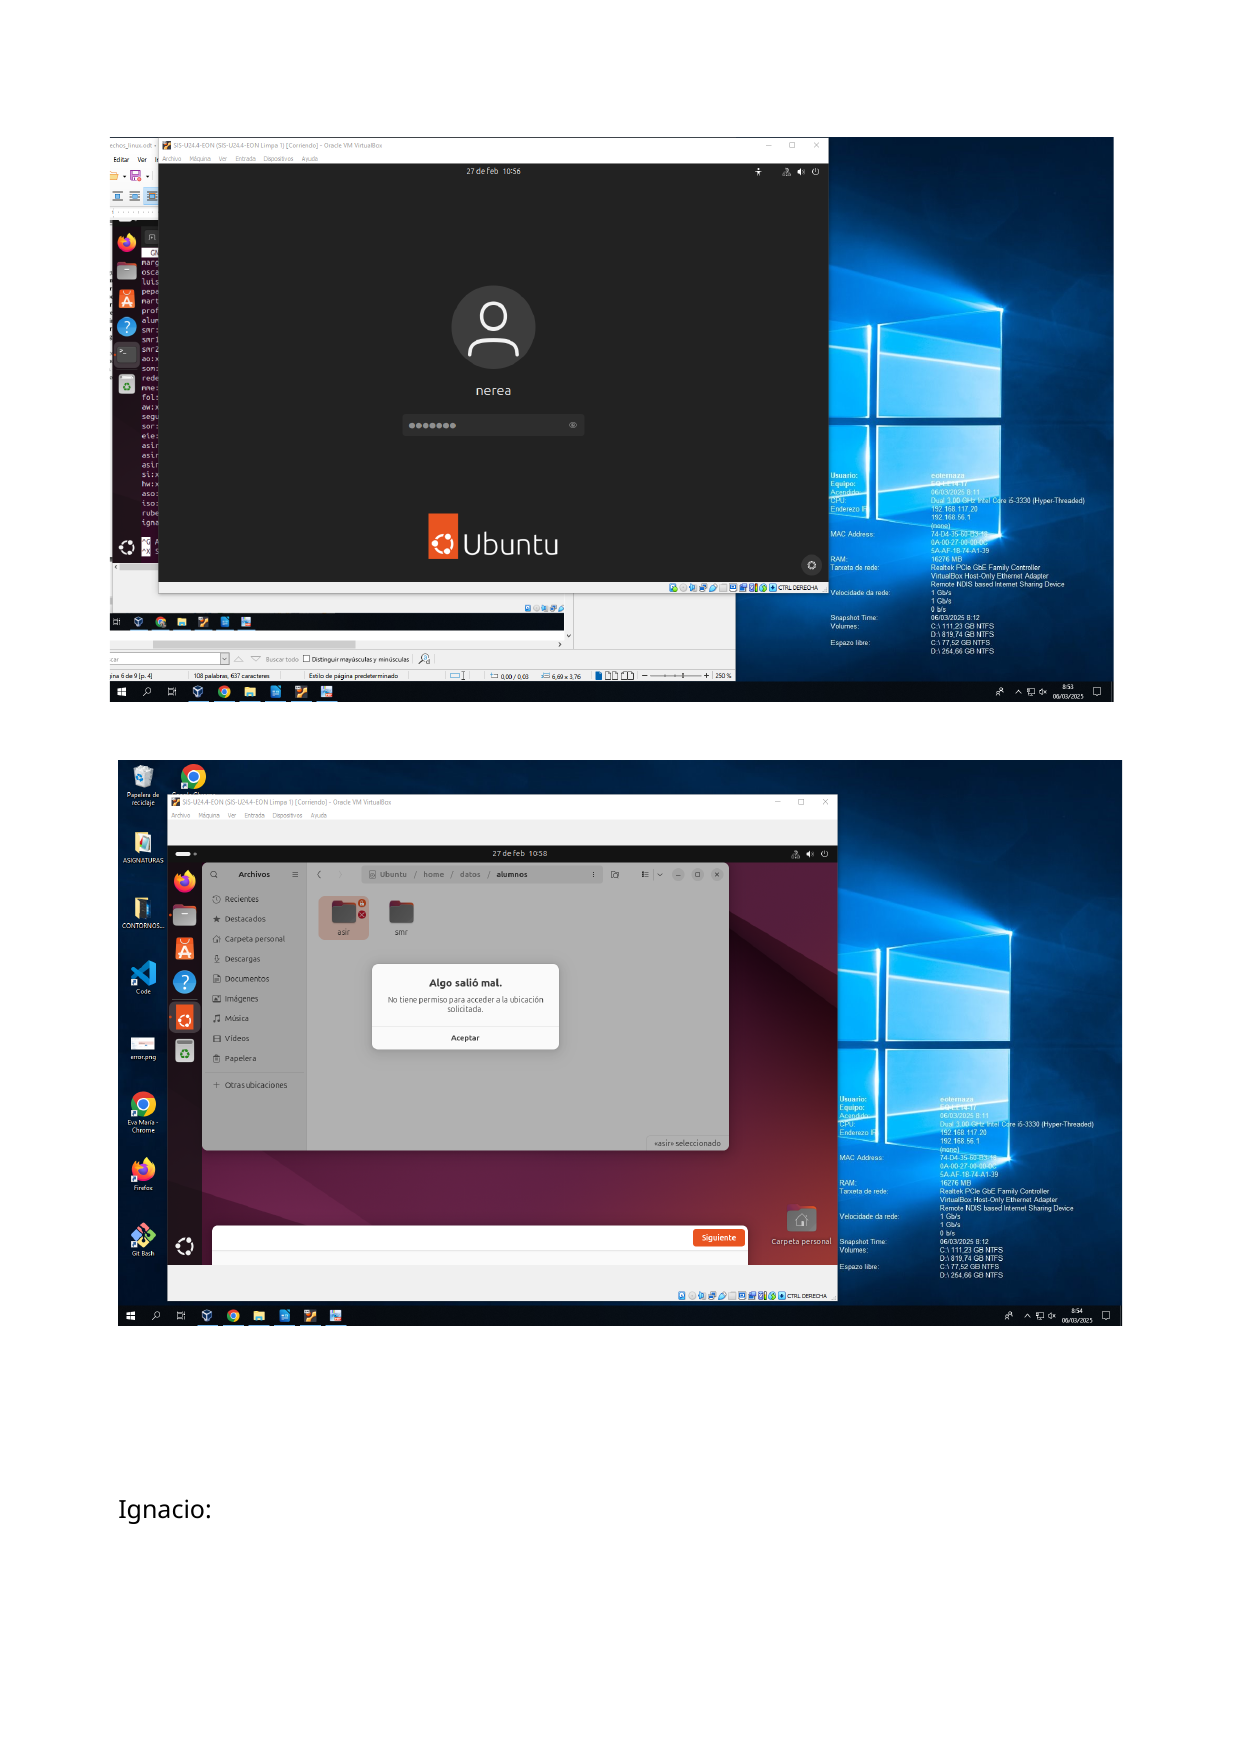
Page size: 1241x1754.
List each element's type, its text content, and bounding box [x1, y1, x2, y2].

text Ignacio: [118, 1492, 1122, 1526]
picture [109, 137, 1114, 702]
picture [118, 760, 1123, 1326]
